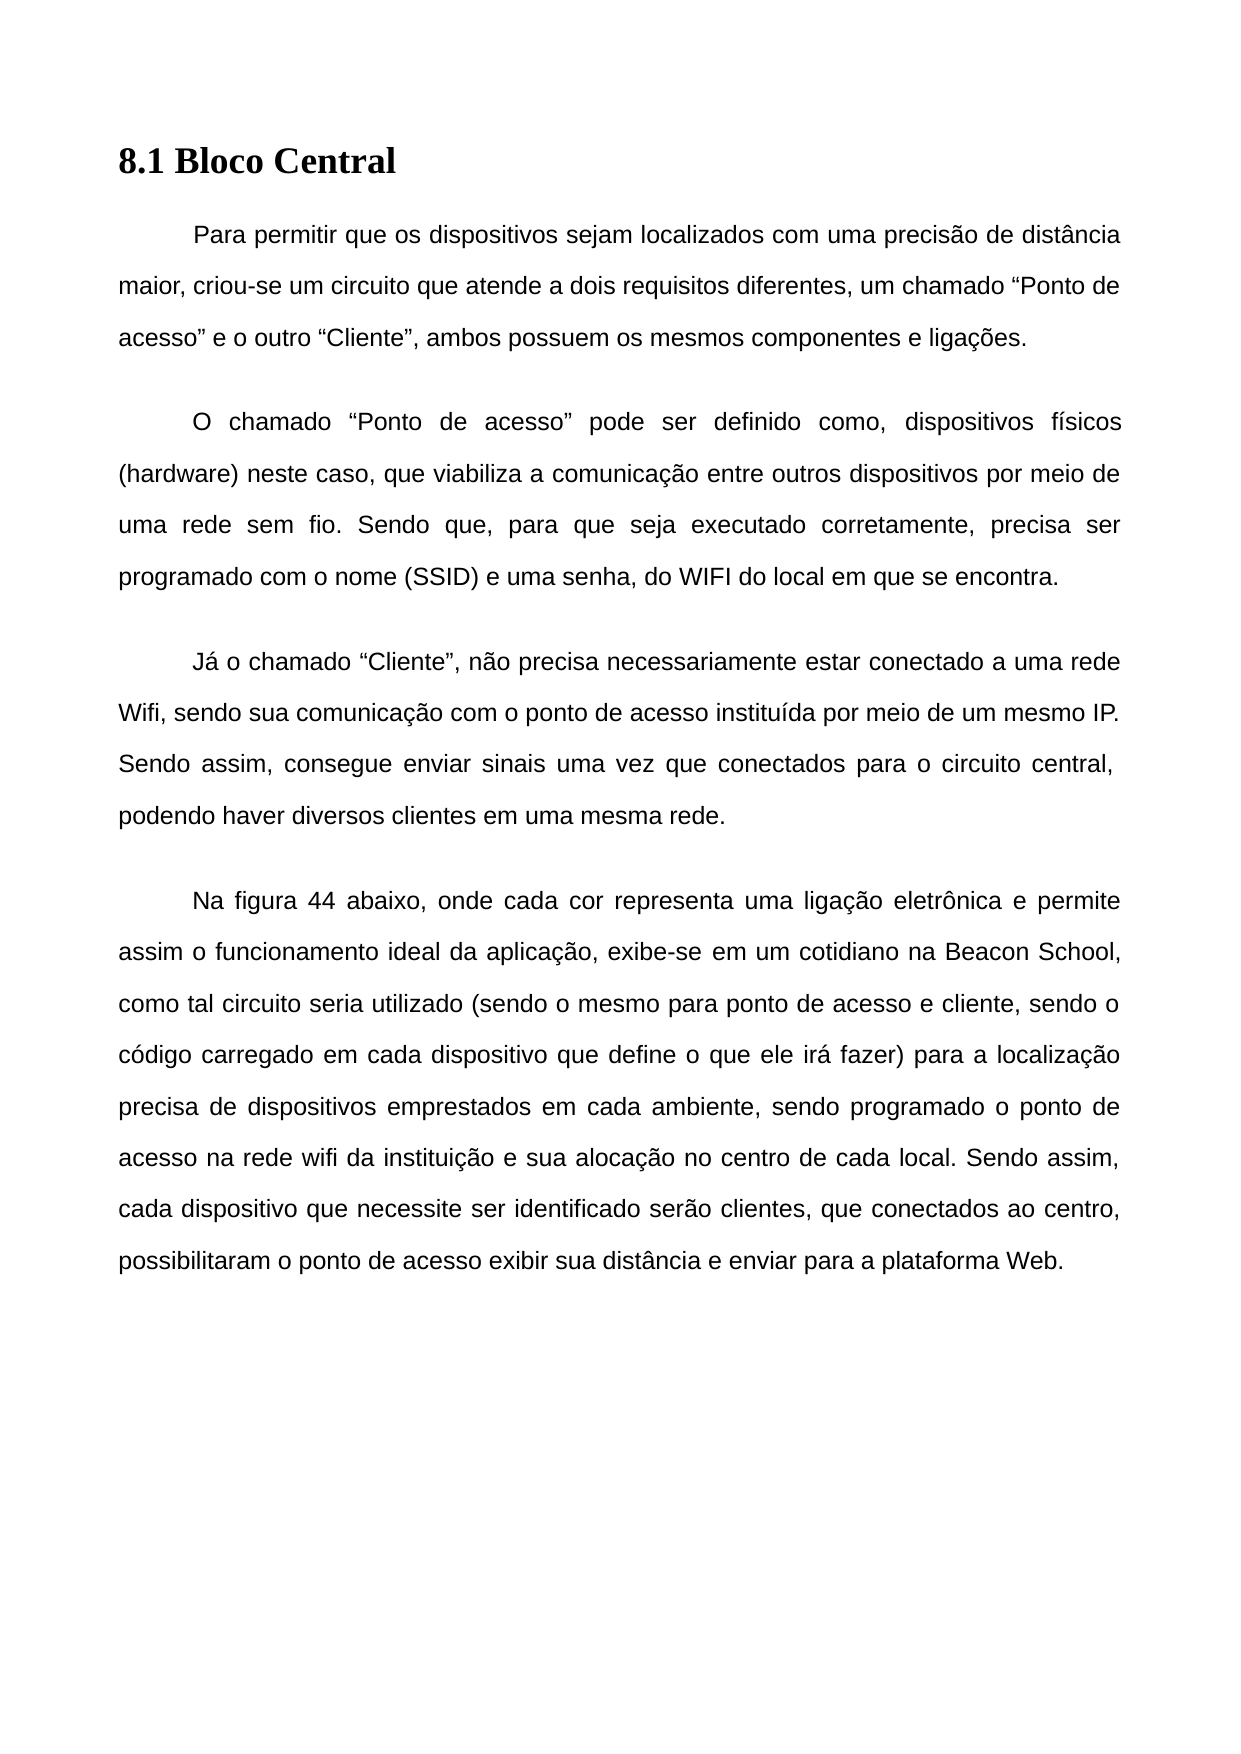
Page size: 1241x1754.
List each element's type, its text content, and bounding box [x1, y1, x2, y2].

text Para permitir que os dispositivos sejam localizados com uma precisão de distância maior, criou-se um circuito que atende a dois requisitos diferentes, um chamado “Ponto de acesso” e o outro “Cliente”, ambos possuem os mesmos componentes e ligações. [118, 219, 1122, 351]
text Na figura 44 abaixo, onde cada cor representa uma ligação eletrônica e permite assim o funcionamento ideal da aplicação, exibe-se em um cotidiano na Beacon School, como tal circuito seria utilizado (sendo o mesmo para ponto de acesso e cliente, sendo o código carregado em cada dispositivo que define o que ele irá fazer) para a localização precisa de dispositivos emprestados em cada ambiente, sendo programado o ponto de acesso na rede wifi da instituição e sua alocação no centro de cada local. Sendo assim, cada dispositivo que necessite ser identificado serão clientes, que conectados ao centro, possibilitaram o ponto de acesso exibir sua distância e enviar para a plataforma Web. [118, 886, 1122, 1274]
text Já o chamado “Cliente”, não precisa necessariamente estar conectado a uma rede Wifi, sendo sua comunicação com o ponto de acesso instituída por meio de um mesmo IP. Sendo assim, consegue enviar sinais uma vez que conectados para o circuito central, podendo haver diversos clientes em uma mesma rede. [118, 646, 1122, 829]
text O chamado “Ponto de acesso” pode ser definido como, dispositivos físicos (hardware) neste caso, que viabiliza a comunicação entre outros dispositivos por meio de uma rede sem fio. Sendo que, para que seja executado corretamente, precisa ser programado com o nome (SSID) e uma senha, do WIFI do local em que se encontra. [118, 407, 1122, 590]
subtitle 8.1 Bloco Central [118, 139, 1122, 182]
